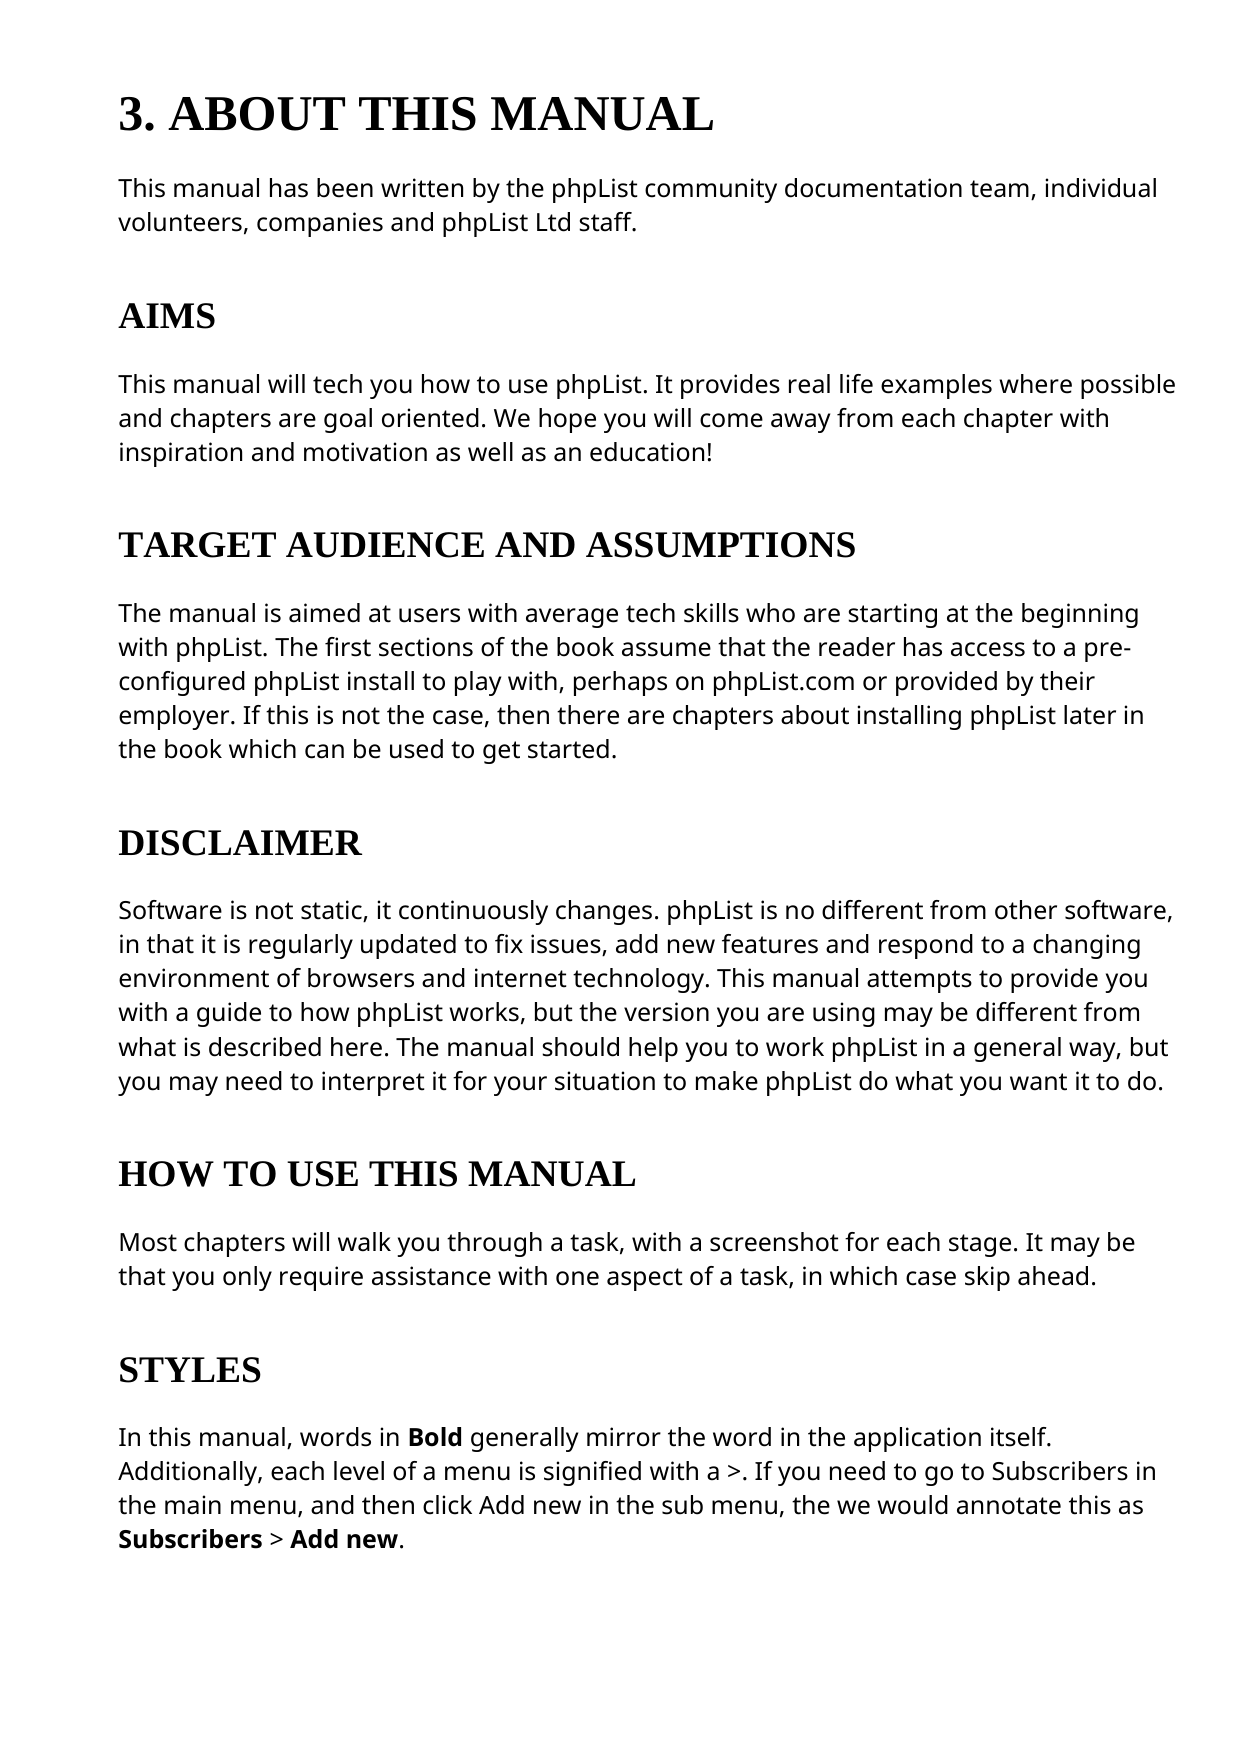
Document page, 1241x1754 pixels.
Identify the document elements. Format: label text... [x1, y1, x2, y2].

subtitle Aims [118, 294, 1181, 337]
subtitle Disclaimer [118, 820, 1181, 863]
text In this manual, words in Bold generally mirror the word in the application itself. Additionally, each level of a menu is signified with a >. If you need to go to Subscribers in the main menu, and then click Add new in the sub menu, the we would annotate this as Subscribers > Add new. [118, 1419, 1181, 1556]
text This manual has been written by the phpList community documentation team, individual volunteers, companies and phpList Ltd staff. [118, 171, 1181, 239]
text The manual is aimed at users with average tech skills who are starting at the beginning with phpList. The first sections of the book assume that the reader has access to a pre-configured phpList install to play with, perhaps on phpList.com or provided by their employer. If this is not the case, then there are chapters about installing phpList later in the book which can be used to get started. [118, 596, 1181, 766]
subtitle Target audience and assumptions [118, 523, 1181, 566]
subtitle Styles [118, 1347, 1181, 1390]
text This manual will tech you how to use phpList. It provides real life examples where possible and chapters are goal oriented. We hope you will come away from each chapter with inspiration and motivation as well as an education! [118, 366, 1181, 468]
subtitle How to use this manual [118, 1152, 1181, 1195]
subtitle 3. About this manual [118, 84, 1181, 142]
text Most chapters will walk you through a task, with a screenshot for each stage. It may be that you only require assistance with one aspect of a task, in which case skip ahead. [118, 1224, 1181, 1292]
text Software is not static, it continuously changes. phpList is no different from other software, in that it is regularly updated to fix issues, add new features and respond to a changing environment of browsers and internet technology. This manual attempts to provide you with a guide to how phpList works, but the version you are using may be different from what is described here. The manual should help you to work phpList in a general way, but you may need to interpret it for your situation to make phpList do what you want it to do. [118, 893, 1181, 1097]
